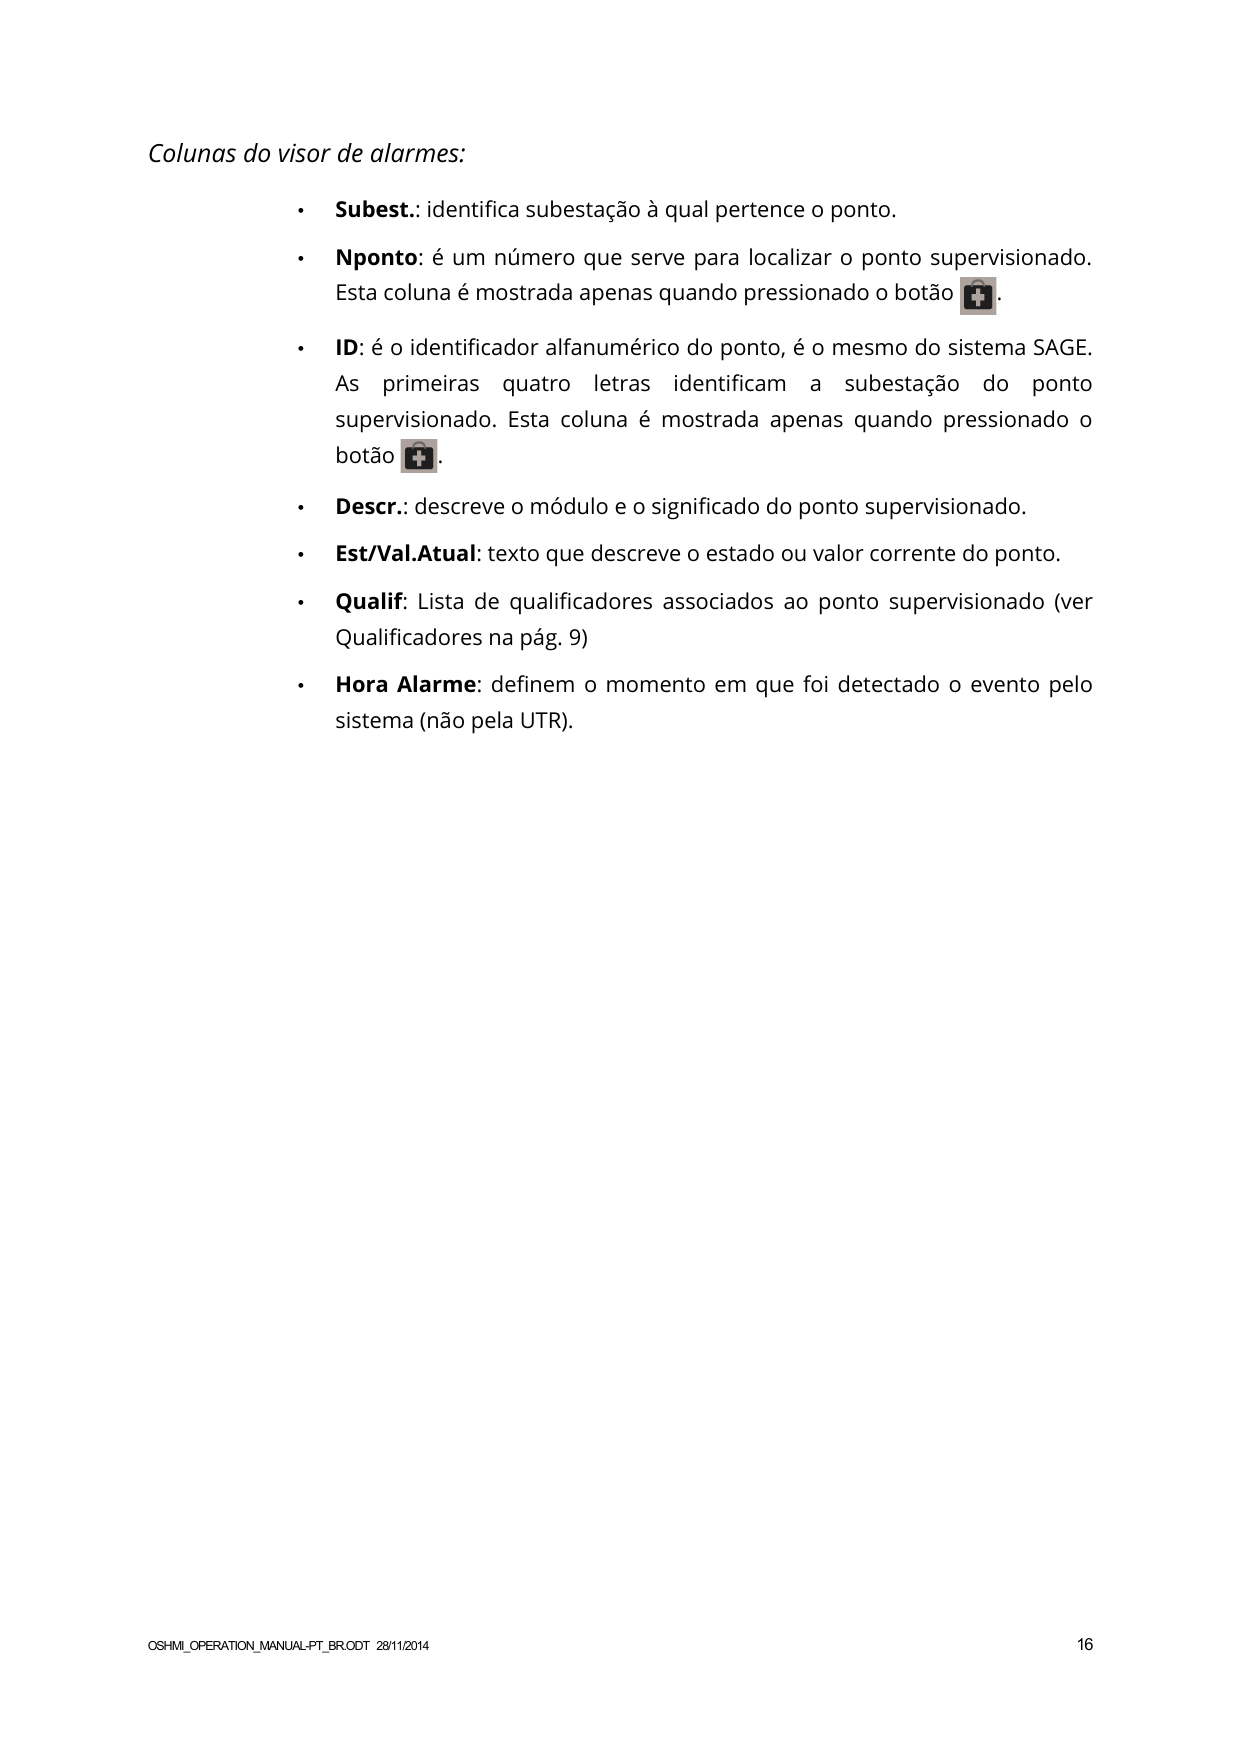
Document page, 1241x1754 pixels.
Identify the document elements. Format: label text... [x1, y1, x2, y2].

list Subest.: identifica subestação à qual pertence o ponto. [298, 194, 1093, 224]
list Nponto: é um número que serve para localizar o ponto supervisionado. Esta coluna é mostrada apenas quando pressionado o botão . [298, 242, 1093, 314]
subtitle Qualif: Lista de qualificadores associados ao ponto supervisionado (ver Qualificadores na pág. 9) [298, 586, 1093, 652]
list ID: é o identificador alfanumérico do ponto, é o mesmo do sistema SAGE. As primeiras quatro letras identificam a subestação do ponto supervisionado. Esta coluna é mostrada apenas quando pressionado o botão . [298, 332, 1093, 473]
list Hora Alarme: definem o momento em que foi detectado o evento pelo sistema (não pela UTR). [298, 669, 1093, 735]
list Descr.: descreve o módulo e o significado do ponto supervisionado. [298, 491, 1093, 520]
subtitle Colunas do visor de alarmes: [148, 136, 1093, 170]
list Est/Val.Atual: texto que descreve o estado ou valor corrente do ponto. [298, 538, 1093, 568]
picture [960, 277, 997, 315]
picture [400, 439, 438, 473]
